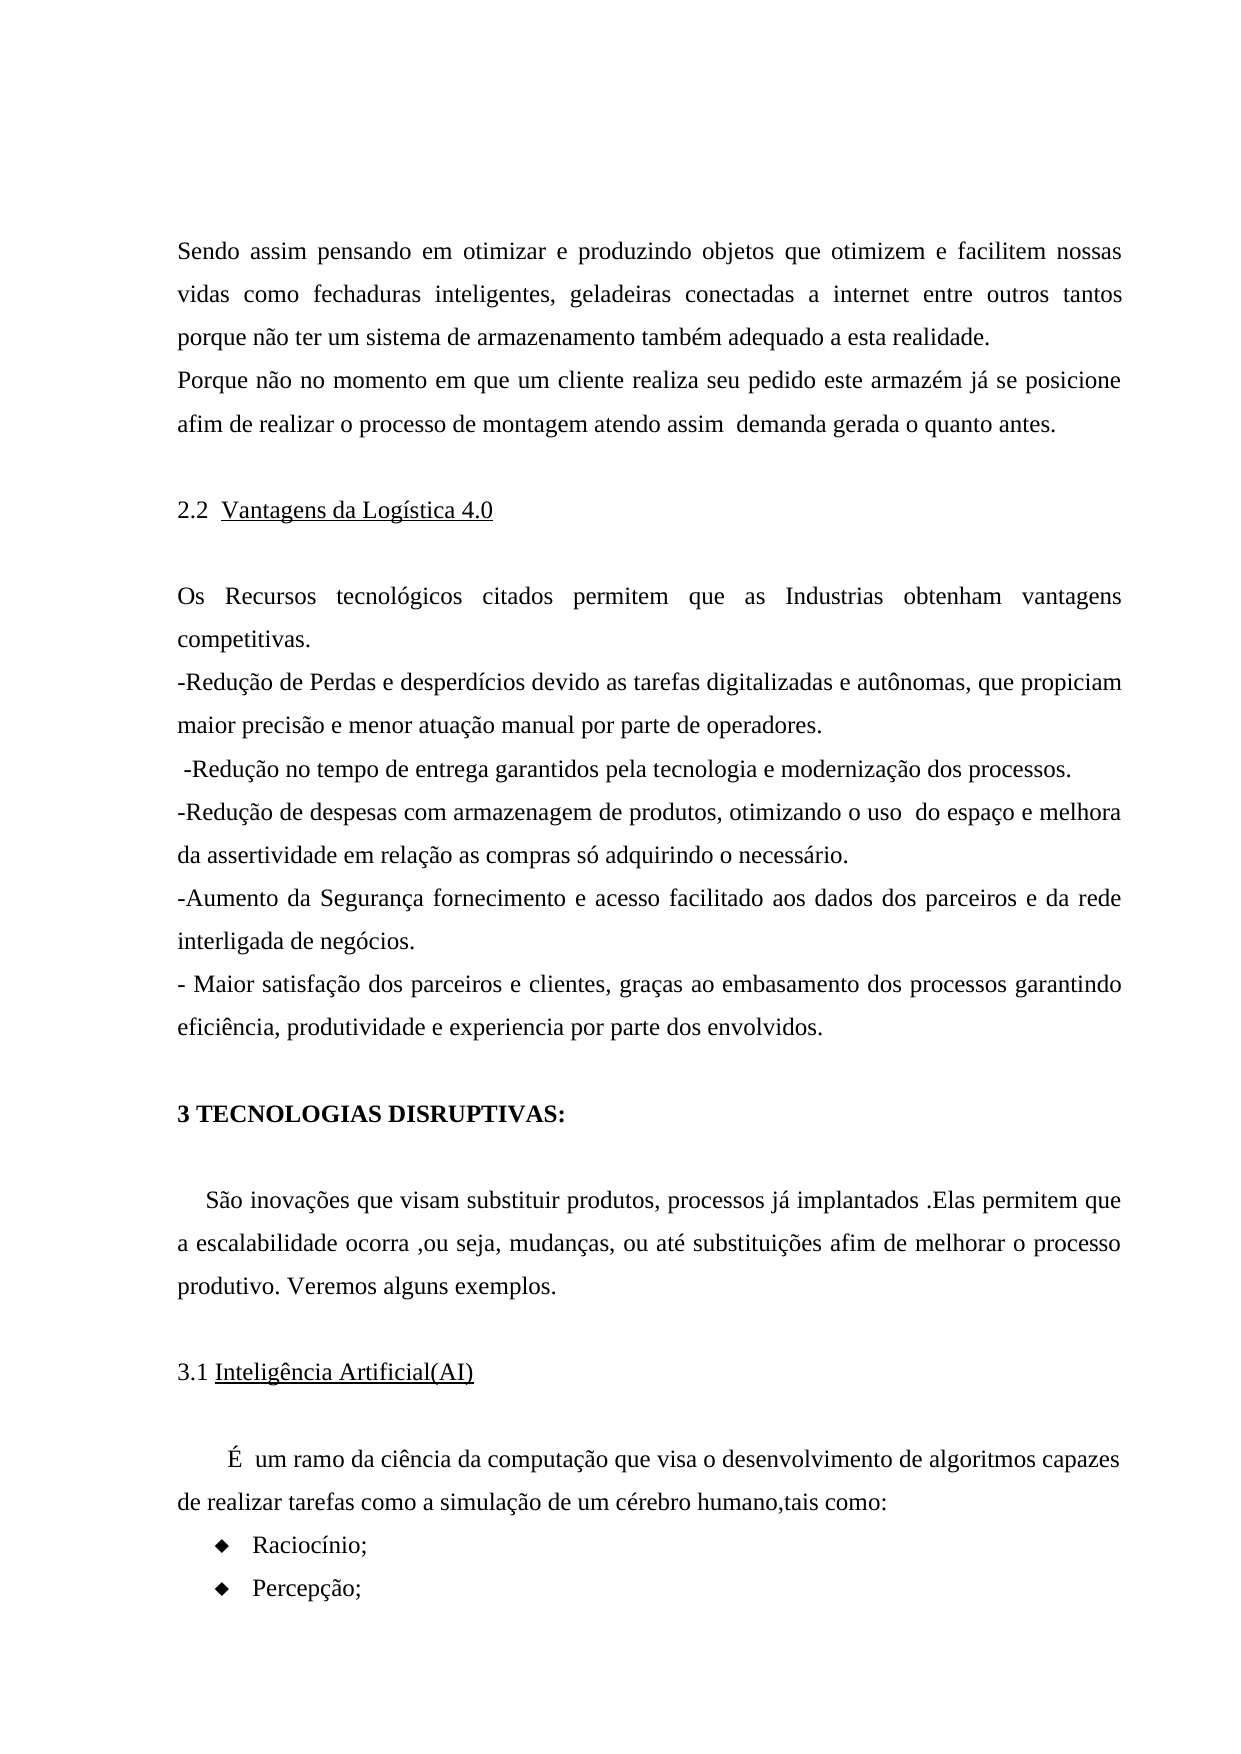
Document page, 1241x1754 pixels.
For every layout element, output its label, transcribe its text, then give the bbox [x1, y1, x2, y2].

text 3 TECNOLOGIAS DISRUPTIVAS: [177, 1099, 1123, 1127]
text São inovações que visam substituir produtos, processos já implantados .Elas permitem que a escalabilidade ocorra ,ou seja, mudanças, ou até substituições afim de melhorar o processo produtivo. Veremos alguns exemplos. [177, 1185, 1123, 1300]
text Porque não no momento em que um cliente realiza seu pedido este armazém já se posicione afim de realizar o processo de montagem atendo assim demanda gerada o quanto antes. [177, 366, 1123, 437]
text Os Recursos tecnológicos citados permitem que as Industrias obtenham vantagens competitivas. [177, 581, 1123, 653]
text -Redução de Perdas e desperdícios devido as tarefas digitalizadas e autônomas, que propiciam maior precisão e menor atuação manual por parte de operadores. [177, 667, 1123, 739]
text Sendo assim pensando em otimizar e produzindo objetos que otimizem e facilitem nossas vidas como fechaduras inteligentes, geladeiras conectadas a internet entre outros tantos porque não ter um sistema de armazenamento também adequado a esta realidade. [177, 236, 1123, 351]
text -Redução no tempo de entrega garantidos pela tecnologia e modernização dos processos. [177, 754, 1123, 782]
text -Aumento da Segurança fornecimento e acesso facilitado aos dados dos parceiros e da rede interligada de negócios. [177, 883, 1123, 955]
text 2.2 Vantagens da Logística 4.0 [177, 495, 1123, 524]
list Raciocínio; [214, 1530, 1123, 1559]
text - Maior satisfação dos parceiros e clientes, graças ao embasamento dos processos garantindo eficiência, produtividade e experiencia por parte dos envolvidos. [177, 969, 1123, 1041]
text -Redução de despesas com armazenagem de produtos, otimizando o uso do espaço e melhora da assertividade em relação as compras só adquirindo o necessário. [177, 797, 1123, 869]
text É um ramo da ciência da computação que visa o desenvolvimento de algoritmos capazes de realizar tarefas como a simulação de um cérebro humano,tais como: [177, 1444, 1123, 1516]
list Percepção; [214, 1573, 1123, 1602]
text 3.1 Inteligência Artificial(AI) [177, 1357, 1123, 1386]
